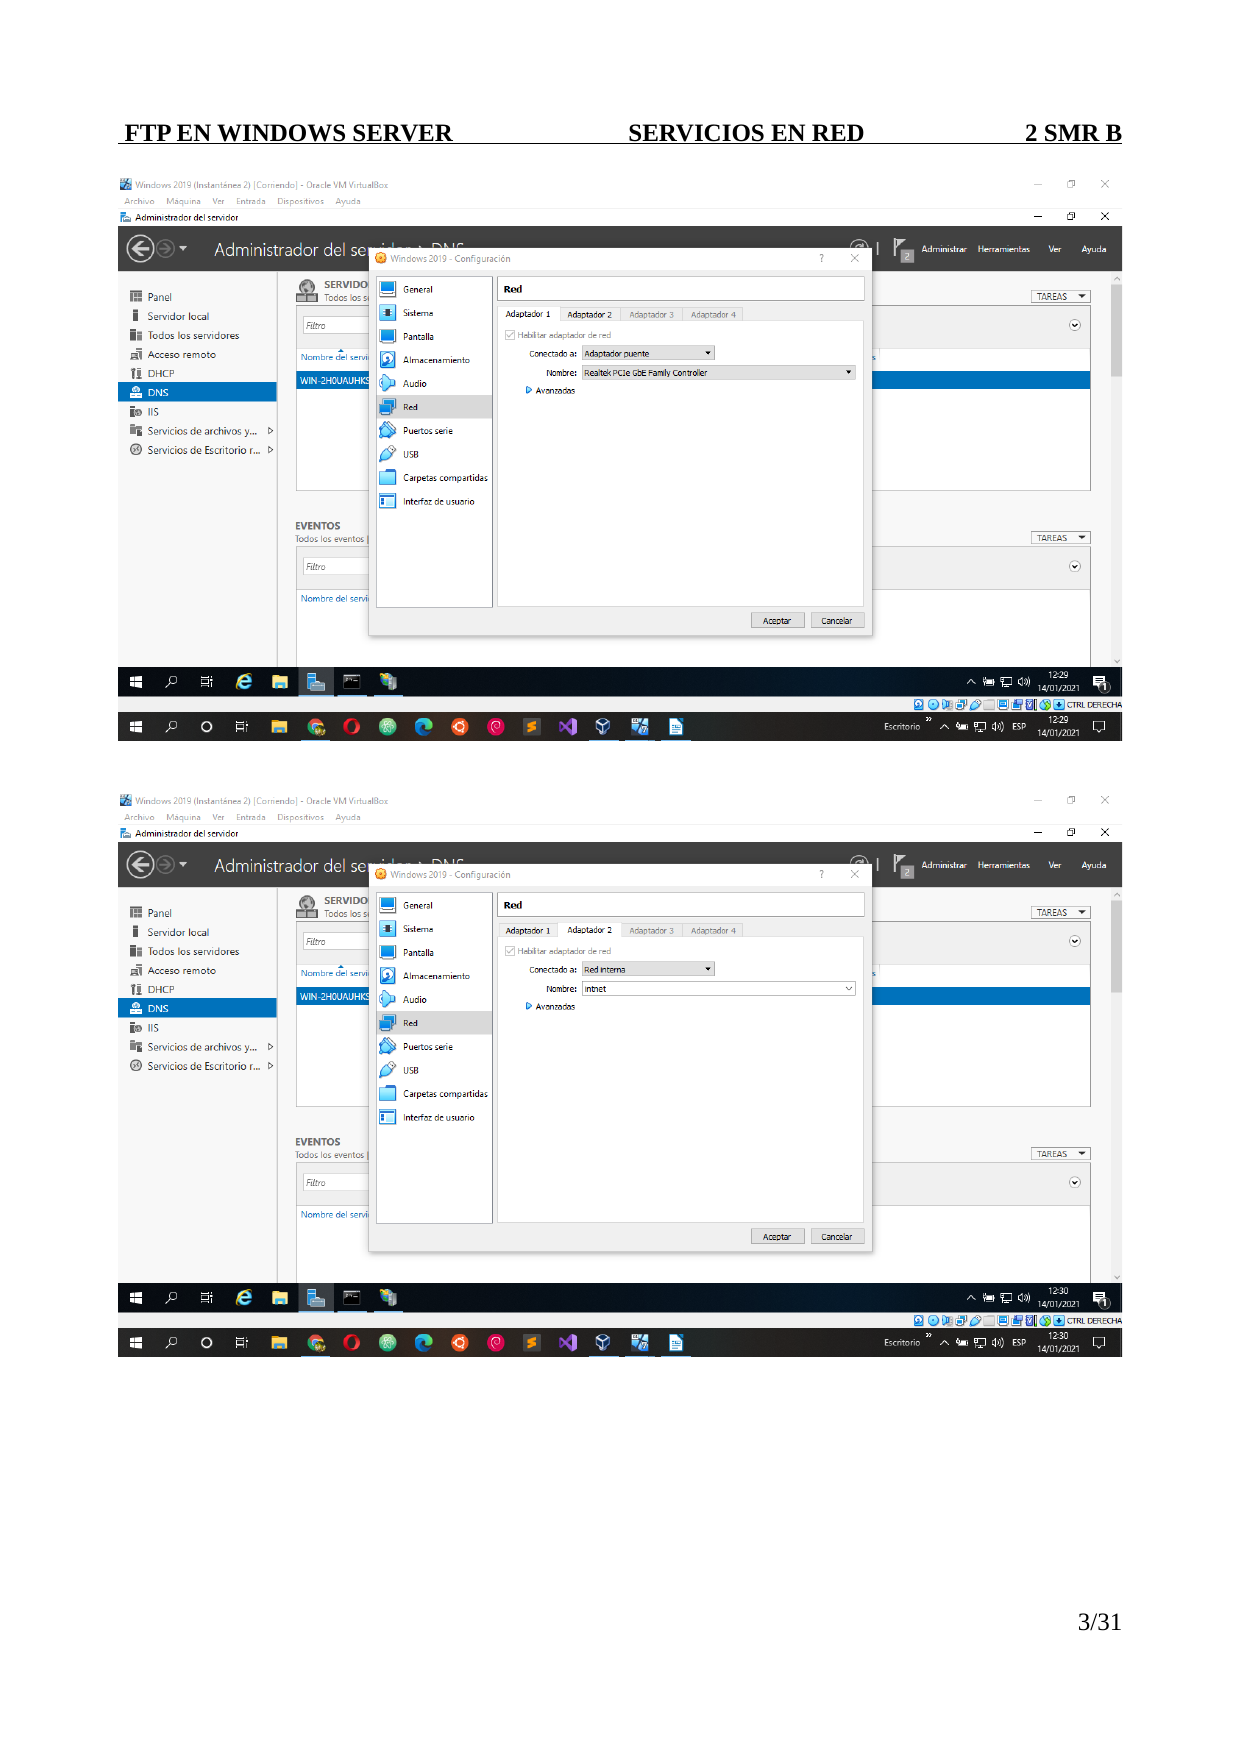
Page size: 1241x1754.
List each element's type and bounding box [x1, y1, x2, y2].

picture [118, 176, 1123, 741]
picture [118, 792, 1123, 1357]
